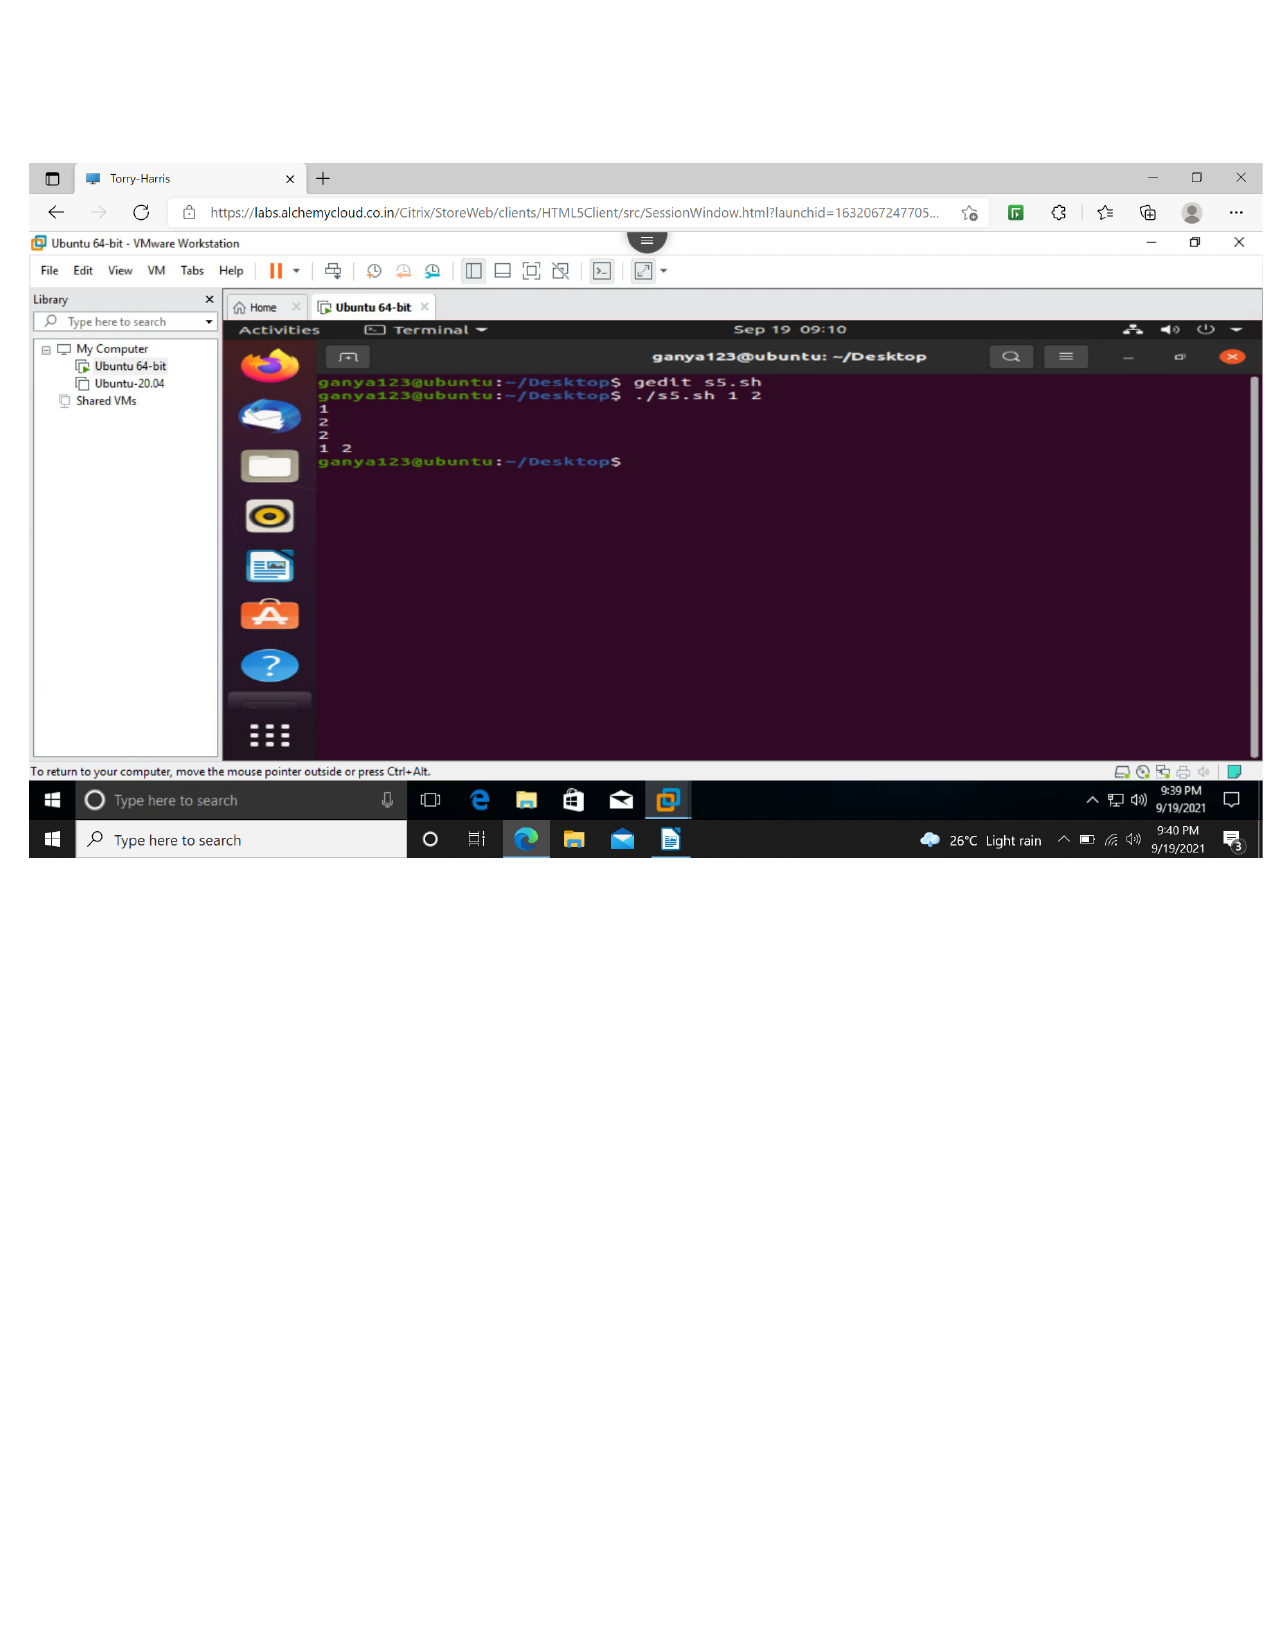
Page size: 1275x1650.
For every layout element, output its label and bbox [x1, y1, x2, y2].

picture [29, 163, 1263, 858]
